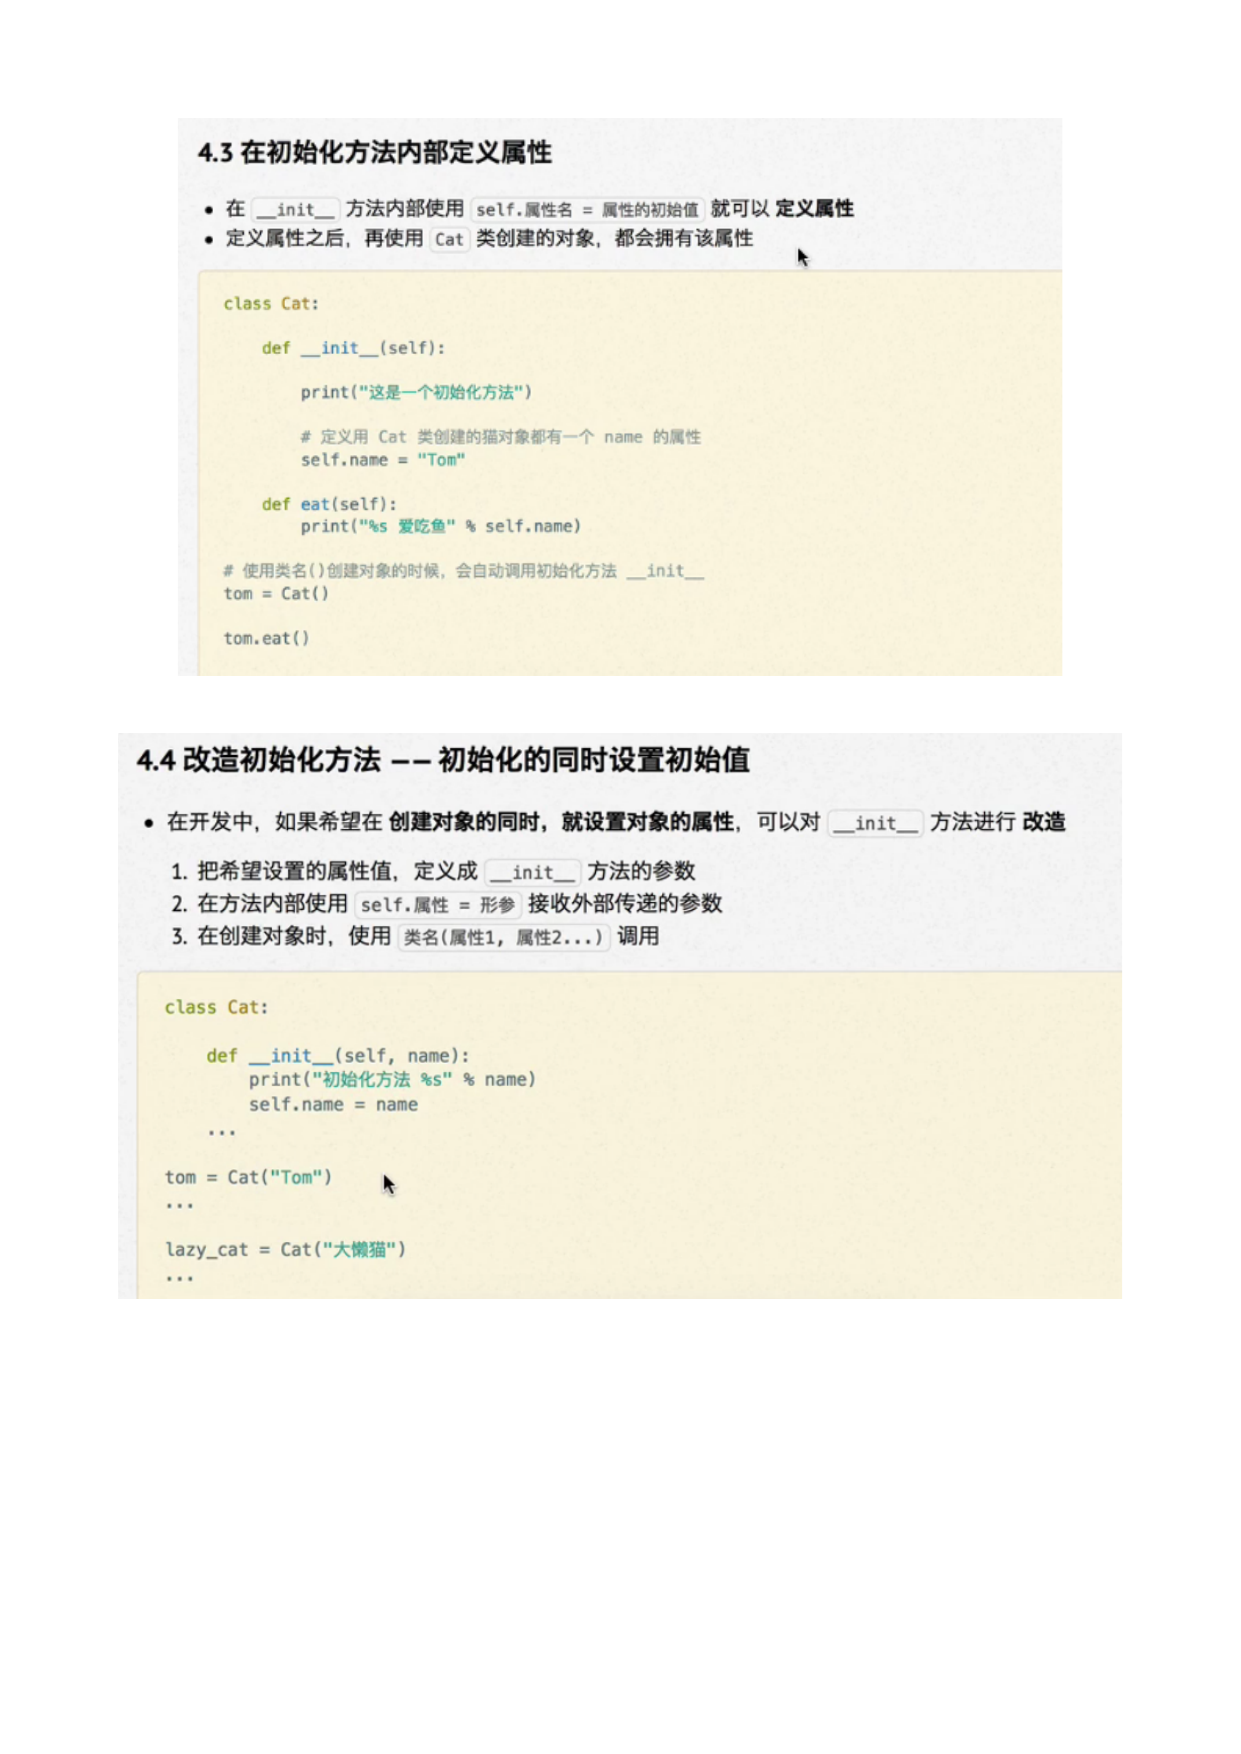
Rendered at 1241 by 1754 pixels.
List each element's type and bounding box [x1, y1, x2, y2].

picture [177, 118, 1063, 676]
picture [118, 733, 1123, 1299]
